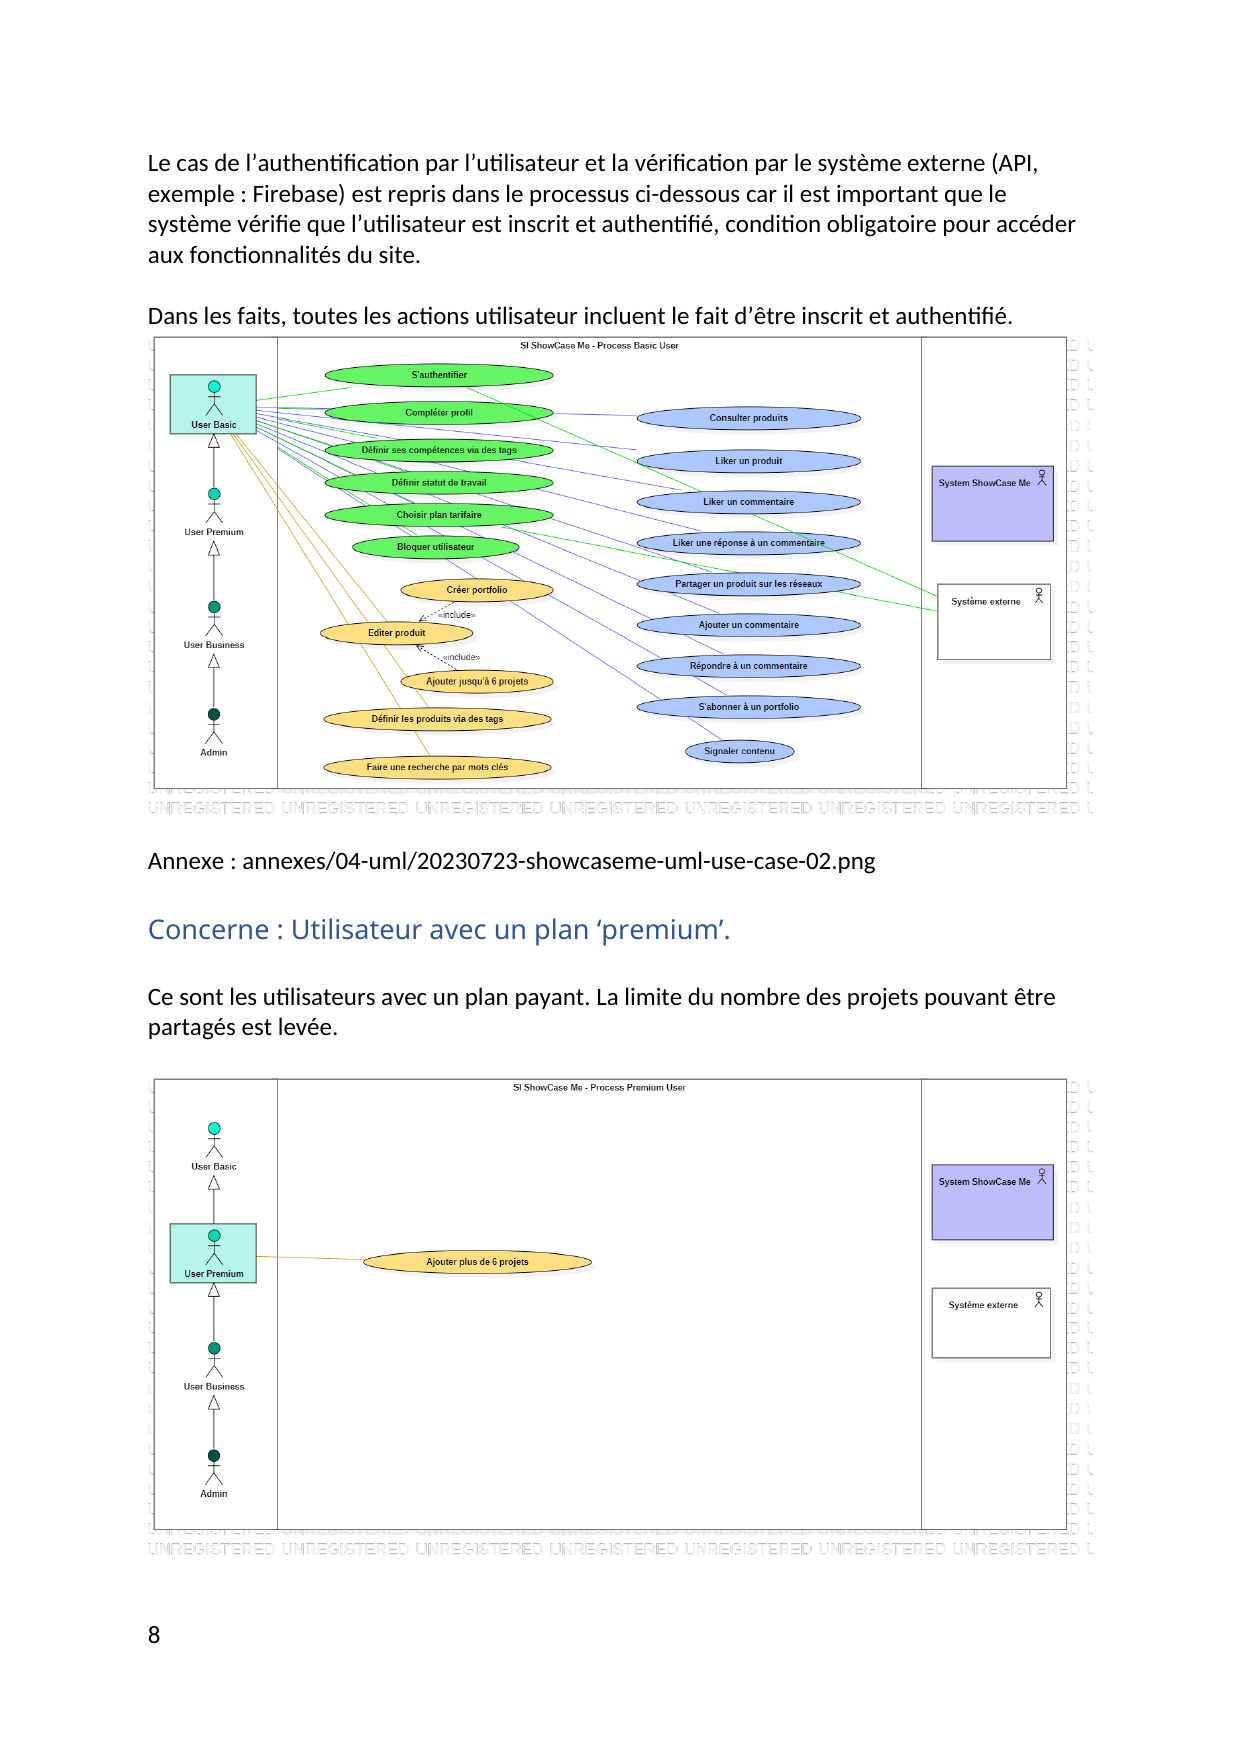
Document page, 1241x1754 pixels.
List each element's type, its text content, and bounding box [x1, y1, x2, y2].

text Ce sont les utilisateurs avec un plan payant. La limite du nombre des projets pouvant être partagés est levée. [148, 981, 1093, 1042]
subtitle Concerne : Utilisateur avec un plan ‘premium’. [148, 910, 1093, 947]
picture [147, 330, 1093, 815]
text Dans les faits, toutes les actions utilisateur incluent le fait d’être inscrit et authentifié. [148, 300, 1093, 330]
picture [147, 1072, 1093, 1556]
text Annexe : annexes/04-uml/20230723-showcaseme-uml-use-case-02.png [148, 845, 1093, 876]
text Le cas de l’authentification par l’utilisateur et la vérification par le système externe (API, exemple : Firebase) est repris dans le processus ci-dessous car il est important que le système vérifie que l’utilisateur est inscrit et authentifié, condition obligatoire pour accéder aux fonctionnalités du site. [148, 148, 1093, 270]
